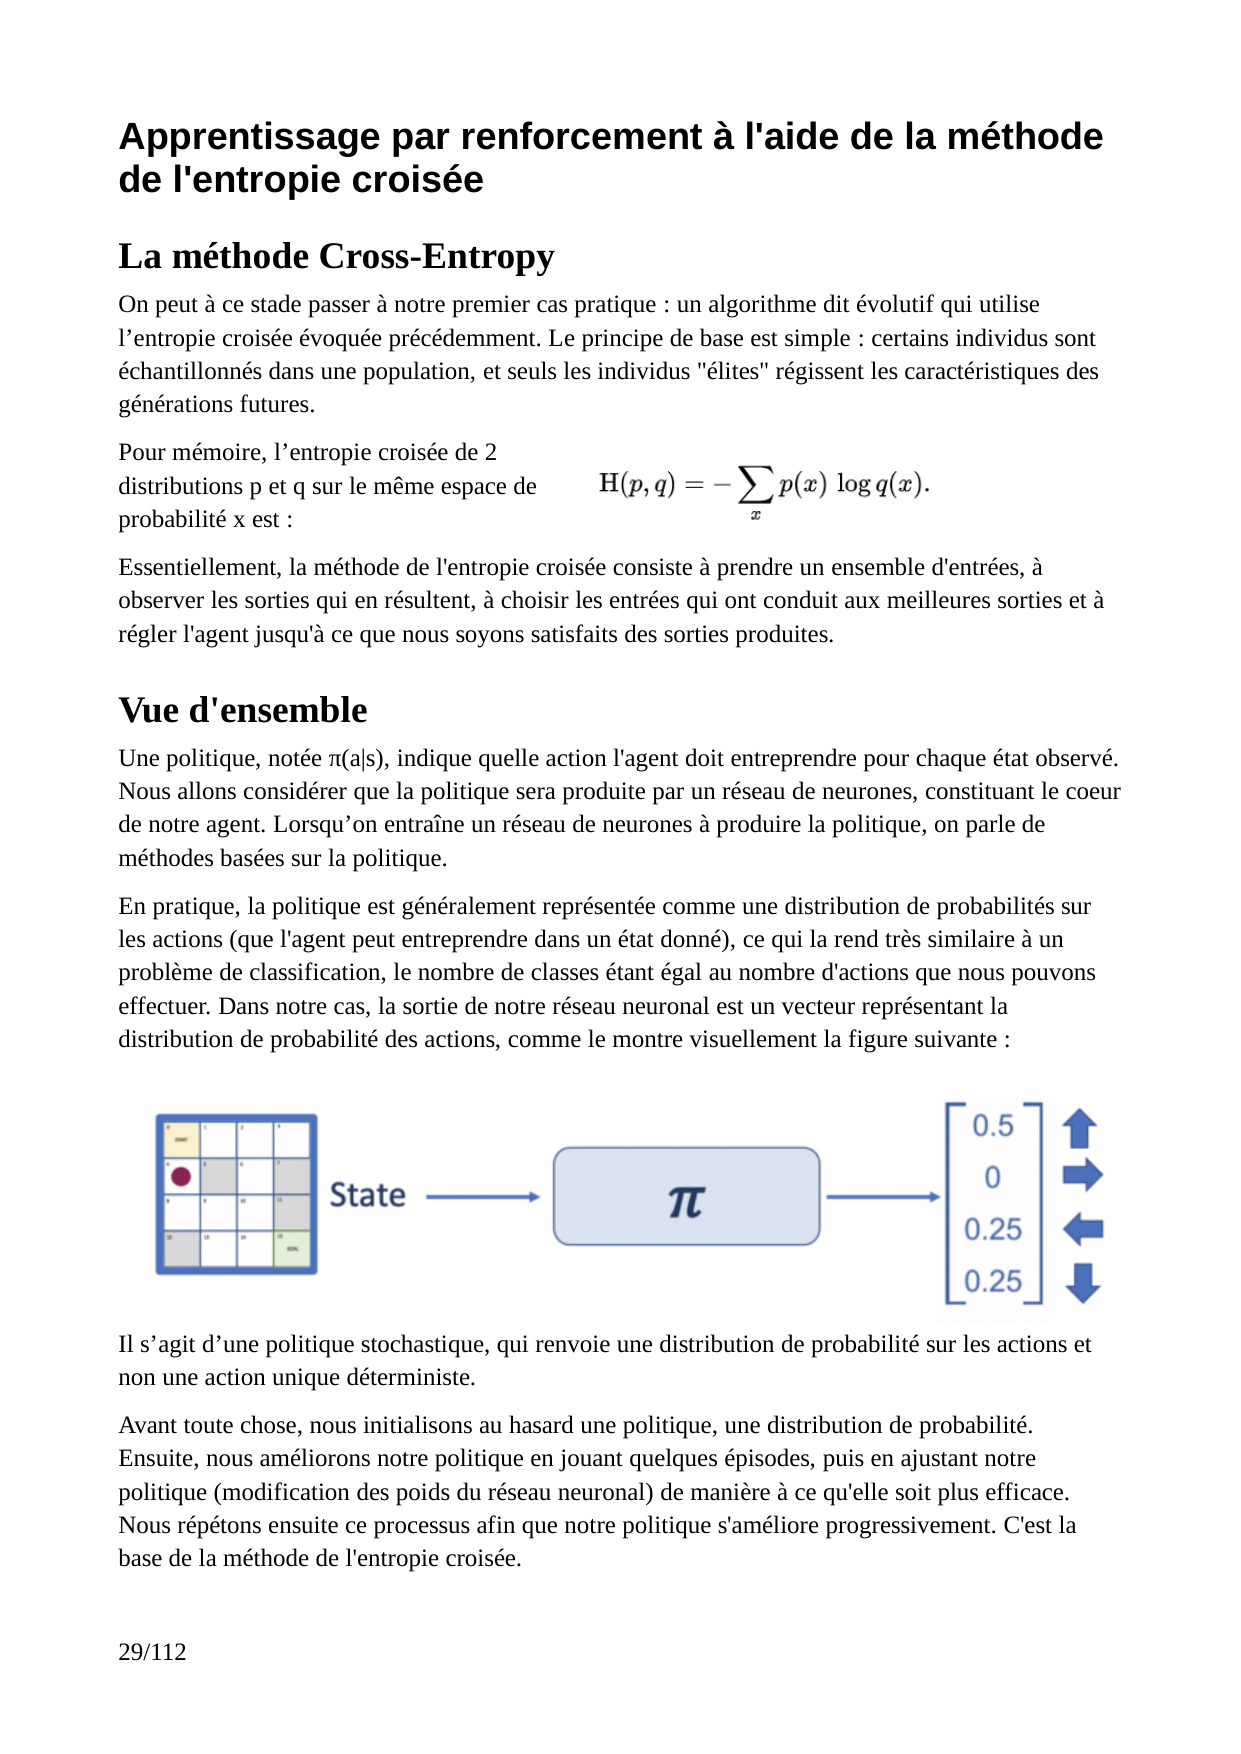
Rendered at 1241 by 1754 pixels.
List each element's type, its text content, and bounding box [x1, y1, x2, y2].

text Une politique, notée π(a|s), indique quelle action l'agent doit entreprendre pour chaque état observé. Nous allons considérer que la politique sera produite par un réseau de neurones, constituant le coeur de notre agent. Lorsqu’on entraîne un réseau de neurones à produire la politique, on parle de méthodes basées sur la politique. [118, 743, 1122, 872]
subtitle Apprentissage par renforcement à l'aide de la méthode de l'entropie croisée [118, 113, 1122, 201]
picture [572, 431, 960, 528]
text Il s’agit d’une politique stochastique, qui renvoie une distribution de probabilité sur les actions et non une action unique déterministe. [118, 1325, 1122, 1391]
subtitle La méthode Cross-Entropy [118, 234, 1122, 277]
text En pratique, la politique est généralement représentée comme une distribution de probabilités sur les actions (que l'agent peut entreprendre dans un état donné), ce qui la rend très similaire à un problème de classification, le nombre de classes étant égal au nombre d'actions que nous pouvons effectuer. Dans notre cas, la sortie de notre réseau neuronal est un vecteur représentant la distribution de probabilité des actions, comme le montre visuellement la figure suivante : [118, 891, 1122, 1053]
text On peut à ce stade passer à notre premier cas pratique : un algorithme dit évolutif qui utilise l’entropie croisée évoquée précédemment. Le principe de base est simple : certains individus sont échantillonnés dans une population, et seuls les individus "élites" régissent les caractéristiques des générations futures. [118, 289, 1122, 418]
subtitle Vue d'ensemble [118, 687, 1122, 730]
picture [118, 1071, 1123, 1325]
text Essentiellement, la méthode de l'entropie croisée consiste à prendre un ensemble d'entrées, à observer les sorties qui en résultent, à choisir les entrées qui ont conduit aux meilleures sorties et à régler l'agent jusqu'à ce que nous soyons satisfaits des sorties produites. [118, 552, 1122, 648]
text Avant toute chose, nous initialisons au hasard une politique, une distribution de probabilité. Ensuite, nous améliorons notre politique en jouant quelques épisodes, puis en ajustant notre politique (modification des poids du réseau neuronal) de manière à ce qu'elle soit plus efficace. Nous répétons ensuite ce processus afin que notre politique s'améliore progressivement. C'est la base de la méthode de l'entropie croisée. [118, 1410, 1122, 1572]
text Pour mémoire, l’entropie croisée de 2 distributions p et q sur le même espace de probabilité x est : [118, 437, 1122, 533]
